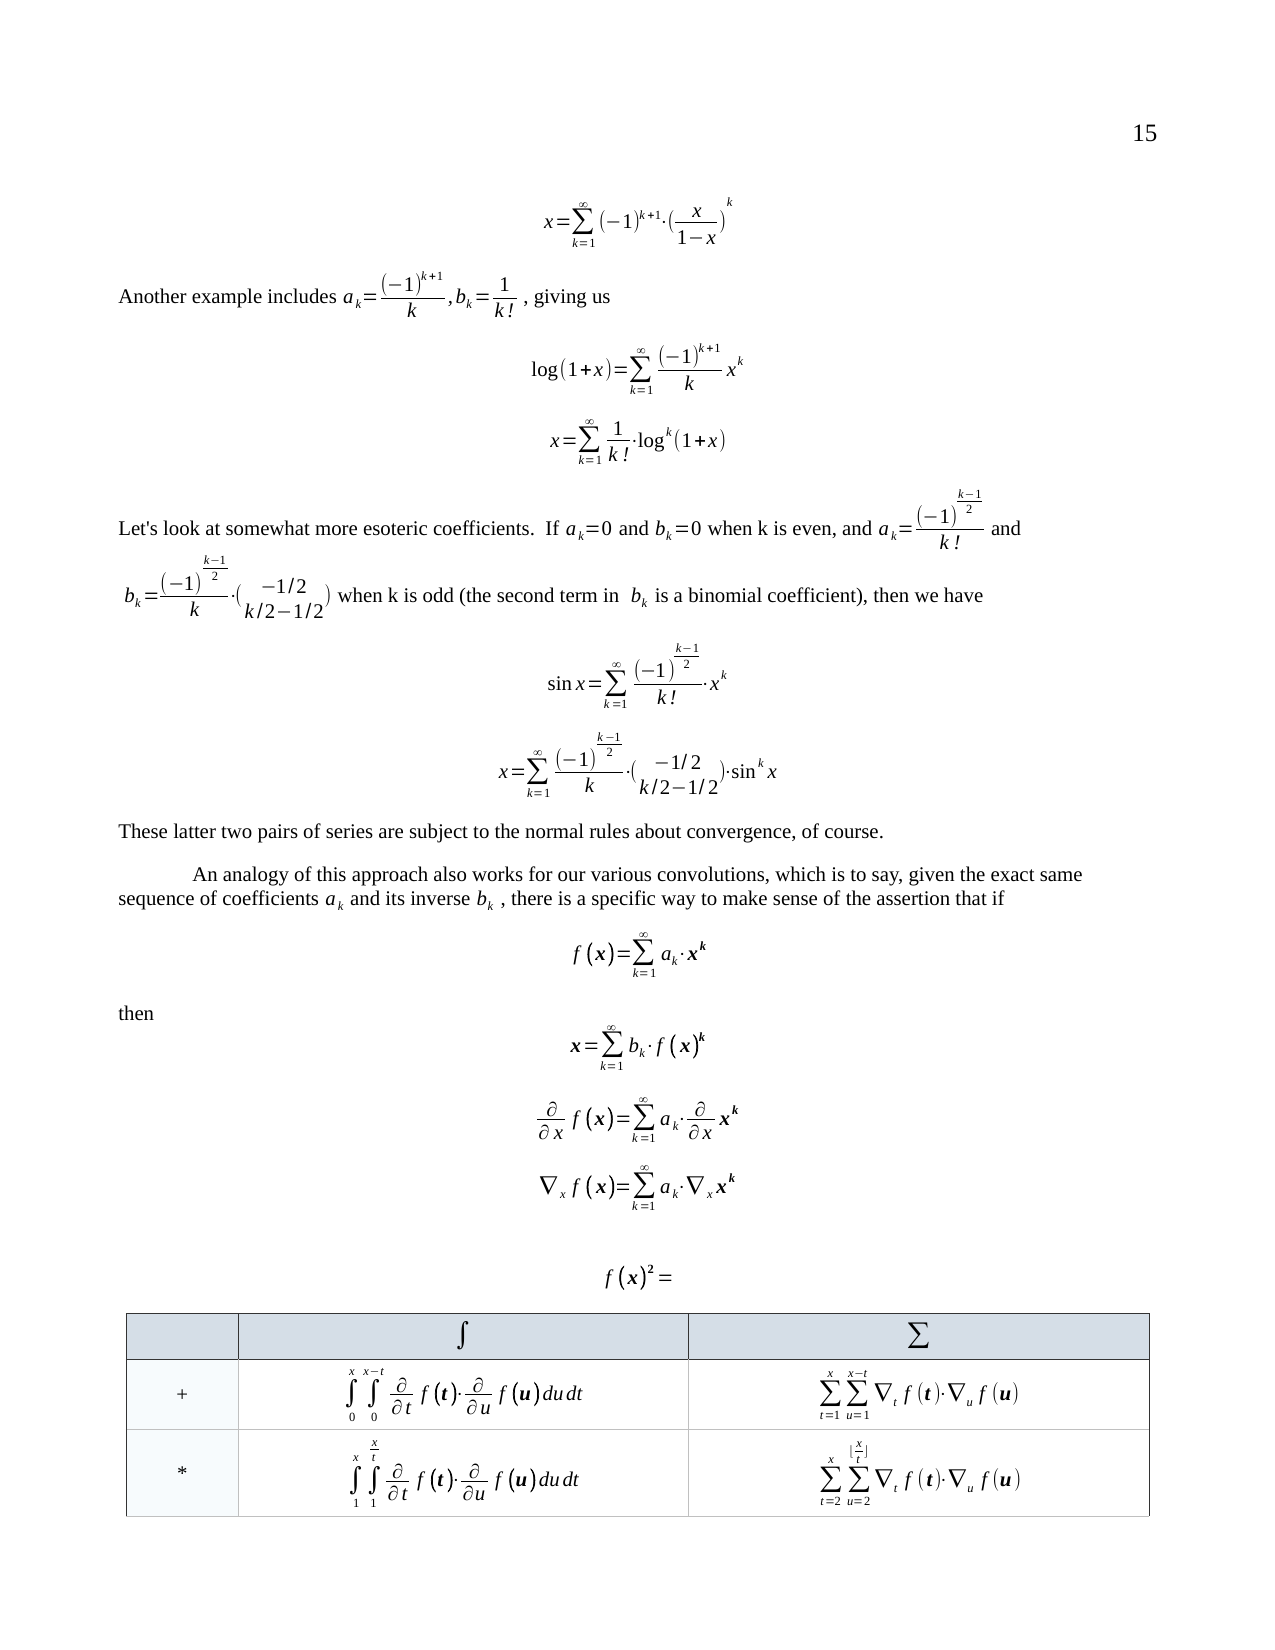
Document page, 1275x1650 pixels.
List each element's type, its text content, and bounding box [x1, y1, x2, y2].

table_cell + [127, 1360, 238, 1429]
table_cell [689, 1430, 1149, 1516]
table_header [239, 1314, 688, 1359]
table_header [689, 1314, 1149, 1359]
text An analogy of this approach also works for our various convolutions, which is to say, given the exact same sequence of coefficientsand its inverse, there is a specific way to make sense of the assertion that if [118, 862, 1157, 913]
table_cell * [127, 1430, 238, 1516]
table_cell [689, 1360, 1149, 1429]
text then [118, 1001, 1157, 1025]
table_header [127, 1314, 238, 1359]
text Let's look at somewhat more esoteric coefficients. Ifandwhen k is even, andandwhen k is odd (the second term in is a binomial coefficient), then we have [118, 487, 1157, 622]
text Another example includes, giving us [118, 269, 1157, 322]
table_cell [239, 1430, 688, 1516]
table_cell [239, 1360, 688, 1429]
text These latter two pairs of series are subject to the normal rules about convergence, of course. [118, 819, 1157, 843]
